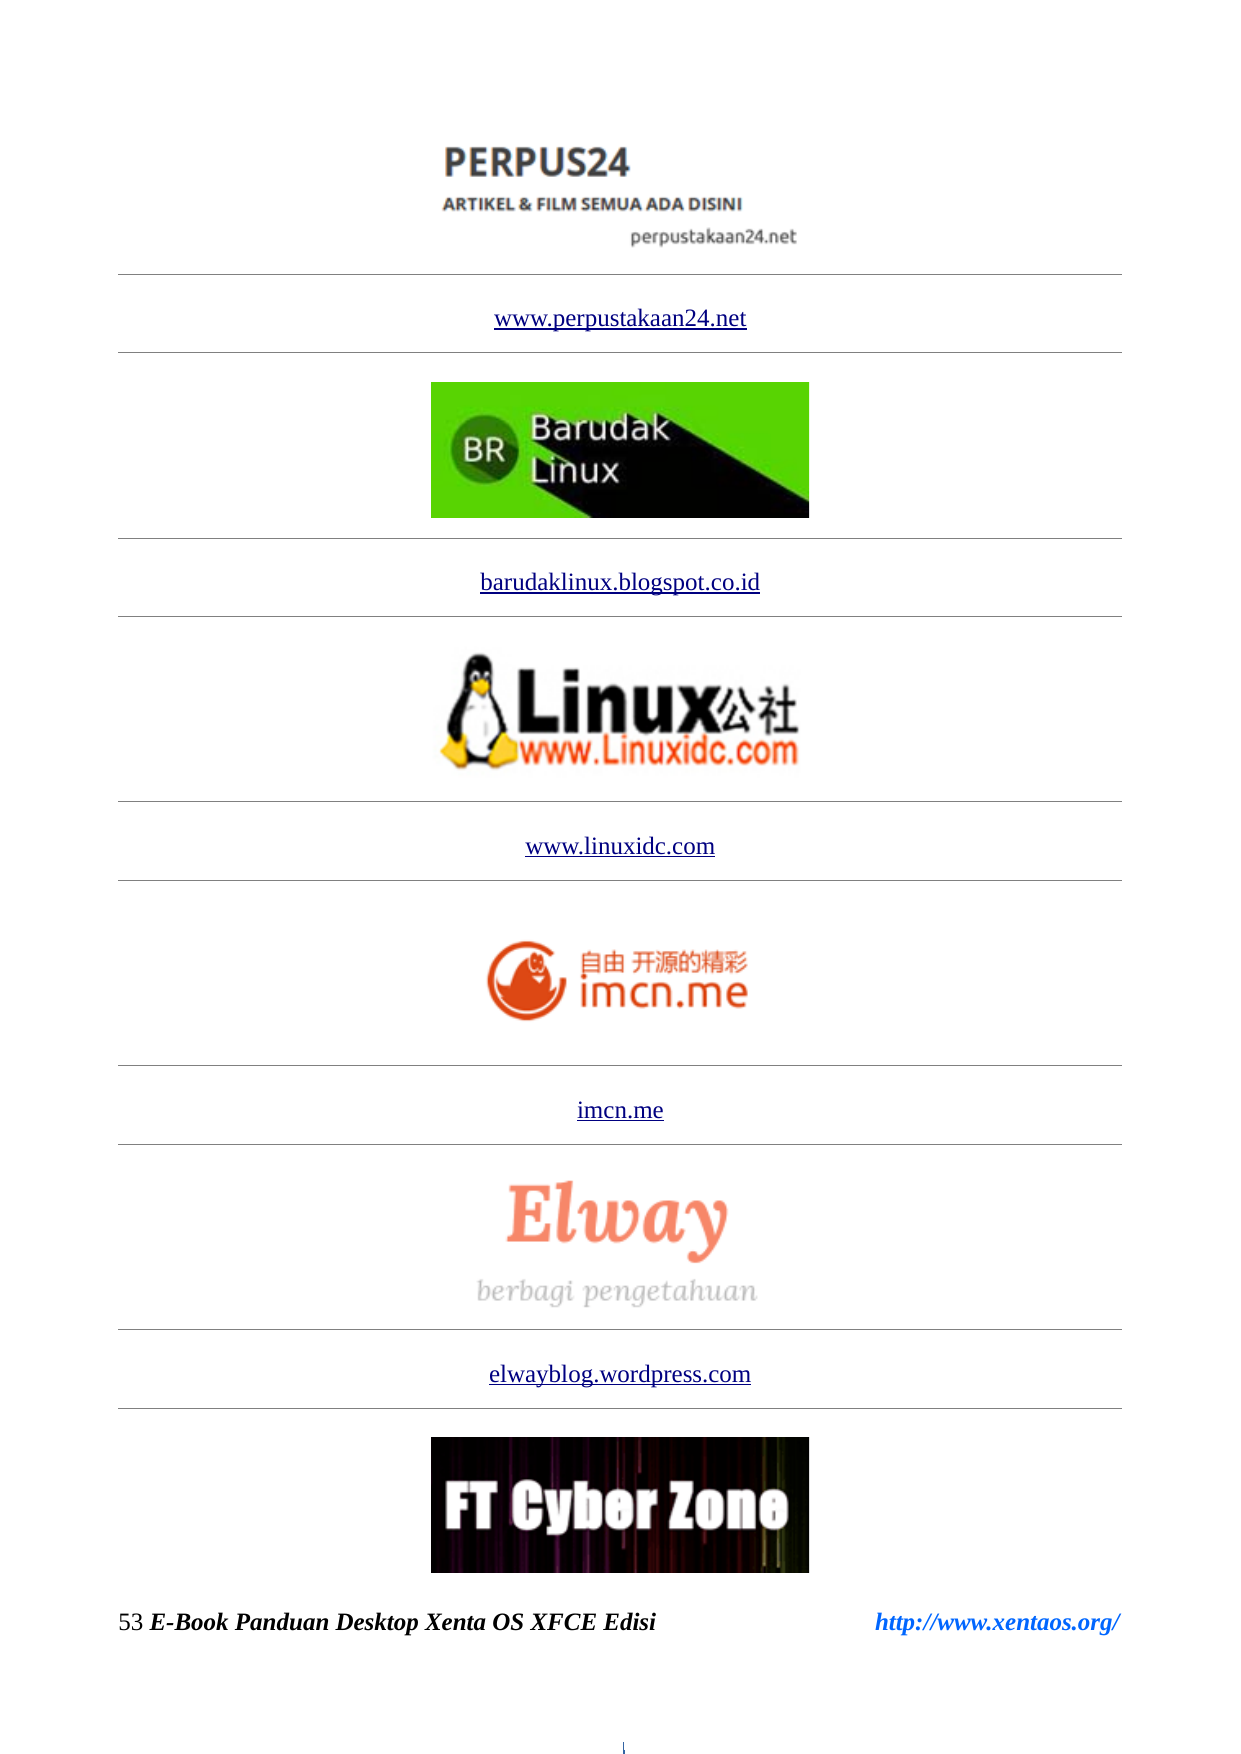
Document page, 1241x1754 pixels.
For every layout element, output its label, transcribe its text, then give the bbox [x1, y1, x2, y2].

picture [431, 382, 810, 518]
picture [431, 1437, 810, 1573]
picture [431, 118, 810, 254]
picture [431, 1173, 810, 1309]
text elwayblog.wordpress.com [118, 1359, 1122, 1387]
text imcn.me [118, 1095, 1122, 1124]
picture [431, 645, 810, 782]
text www.linuxidc.com [118, 831, 1122, 860]
text www.perpustakaan24.net [118, 303, 1122, 332]
picture [431, 909, 810, 1045]
text barudaklinux.blogspot.co.id [118, 567, 1122, 596]
